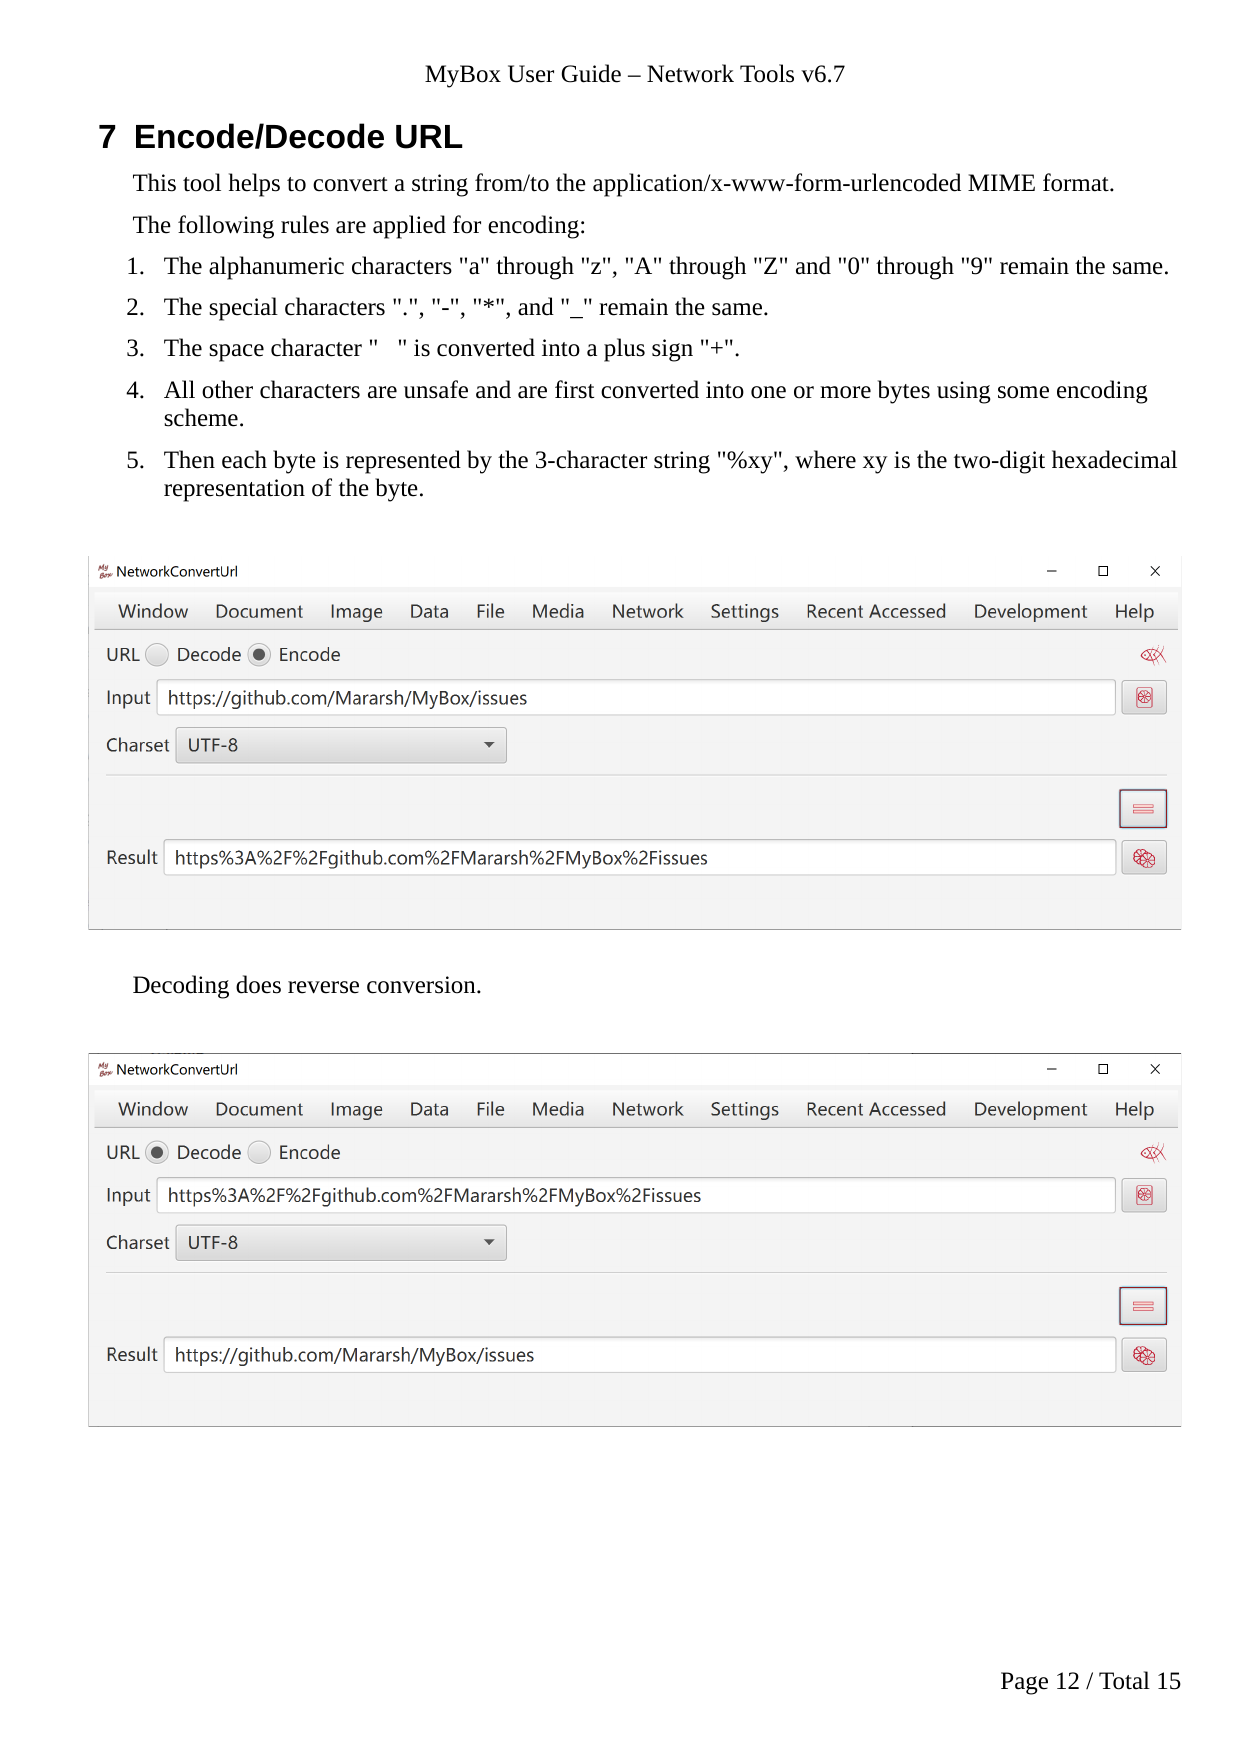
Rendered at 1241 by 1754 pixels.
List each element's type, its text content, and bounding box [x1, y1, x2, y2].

text The following rules are applied for encoding: [88, 210, 1181, 238]
subtitle Encode/Decode URL [88, 117, 1181, 156]
text This tool helps to convert a string from/to the application/x-www-form-urlencoded MIME format. [88, 168, 1181, 197]
list The space character " " is converted into a plus sign "+". [126, 333, 1181, 362]
text Decoding does reverse conversion. [88, 971, 1181, 999]
list Then each byte is represented by the 3-character string "%xy", where xy is the two-digit hexadecimal representation of the byte. [126, 445, 1181, 502]
picture [88, 556, 1182, 930]
list The alphanumeric characters "a" through "z", "A" through "Z" and "0" through "9" remain the same. [126, 251, 1181, 280]
picture [88, 1053, 1182, 1427]
list All other characters are unsafe and are first converted into one or more bytes using some encoding scheme. [126, 375, 1181, 432]
list The special characters ".", "-", "*", and "_" remain the same. [126, 292, 1181, 321]
